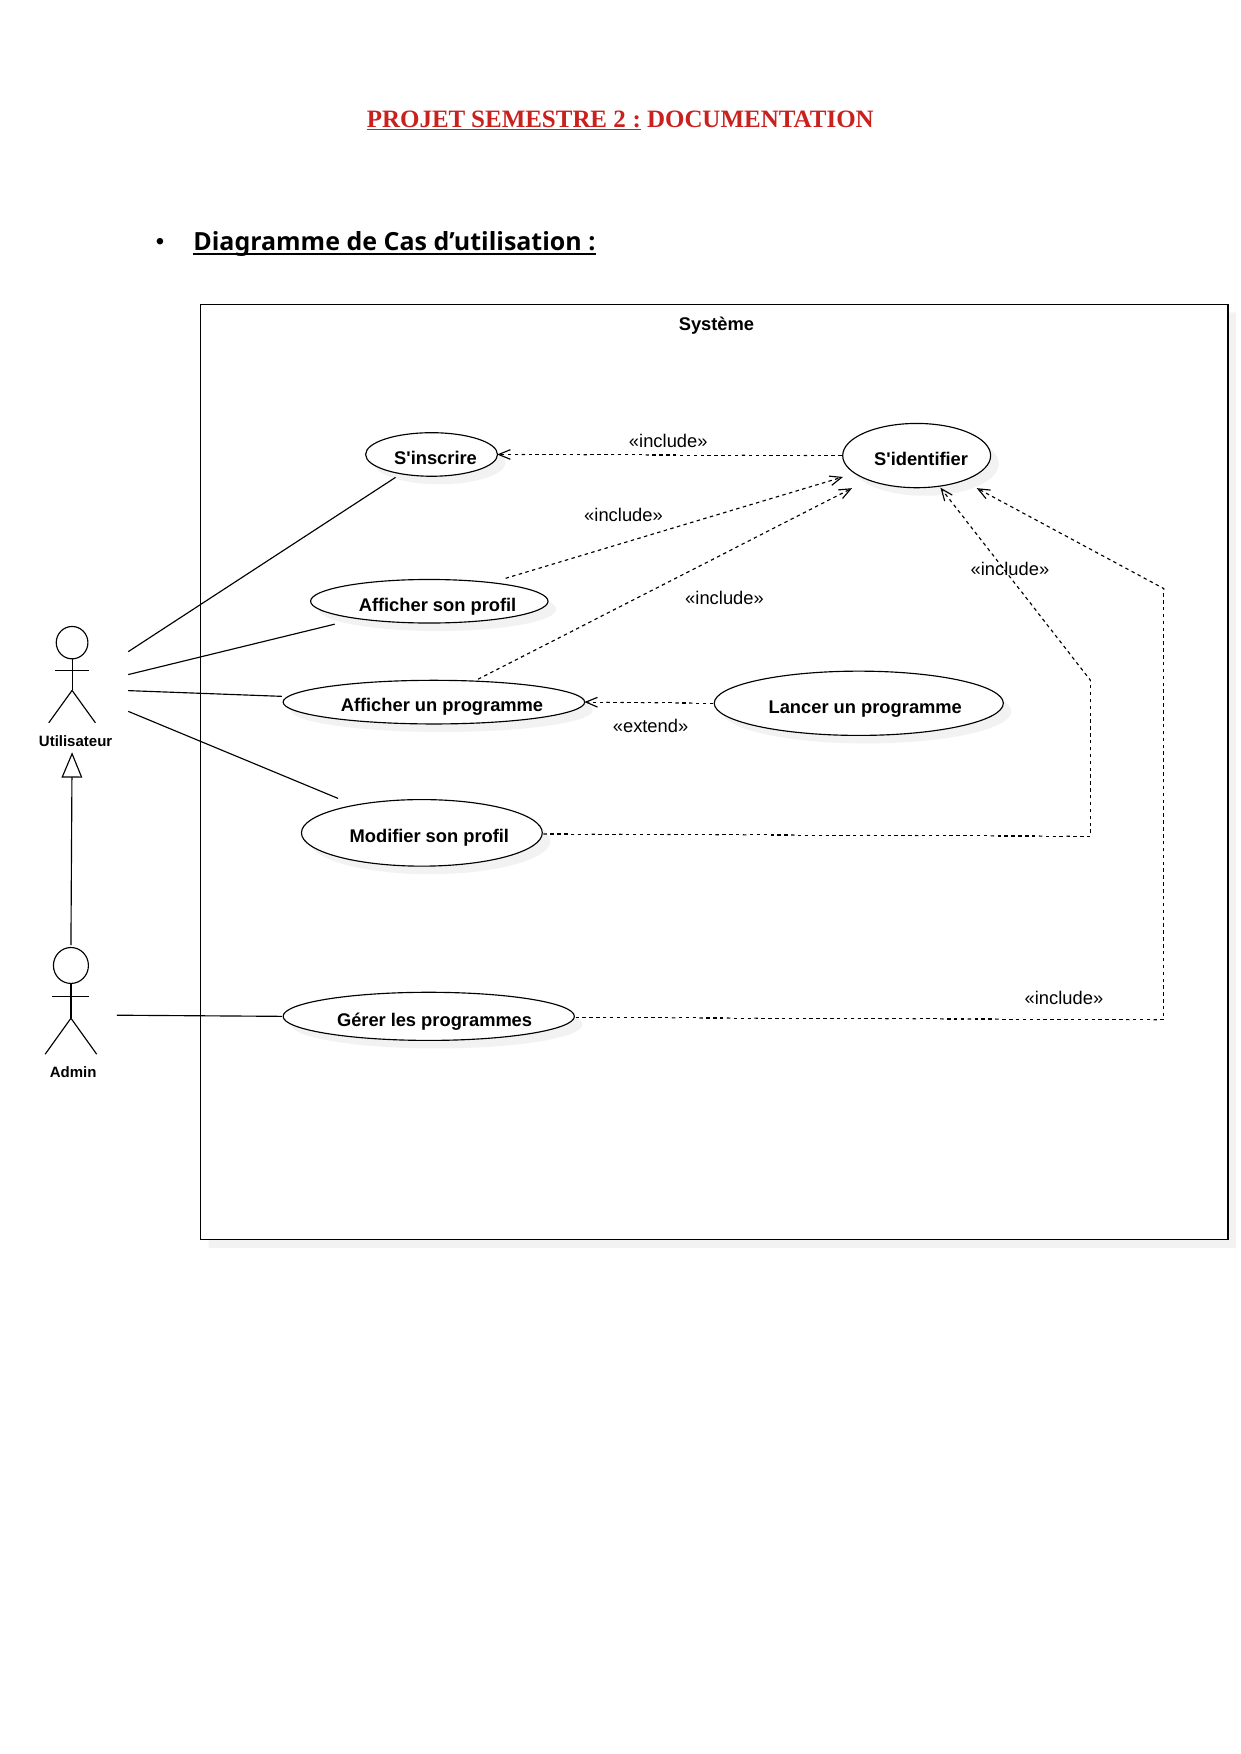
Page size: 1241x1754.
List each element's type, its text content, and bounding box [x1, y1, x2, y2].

list Diagramme de Cas d’utilisation : [156, 224, 1122, 258]
